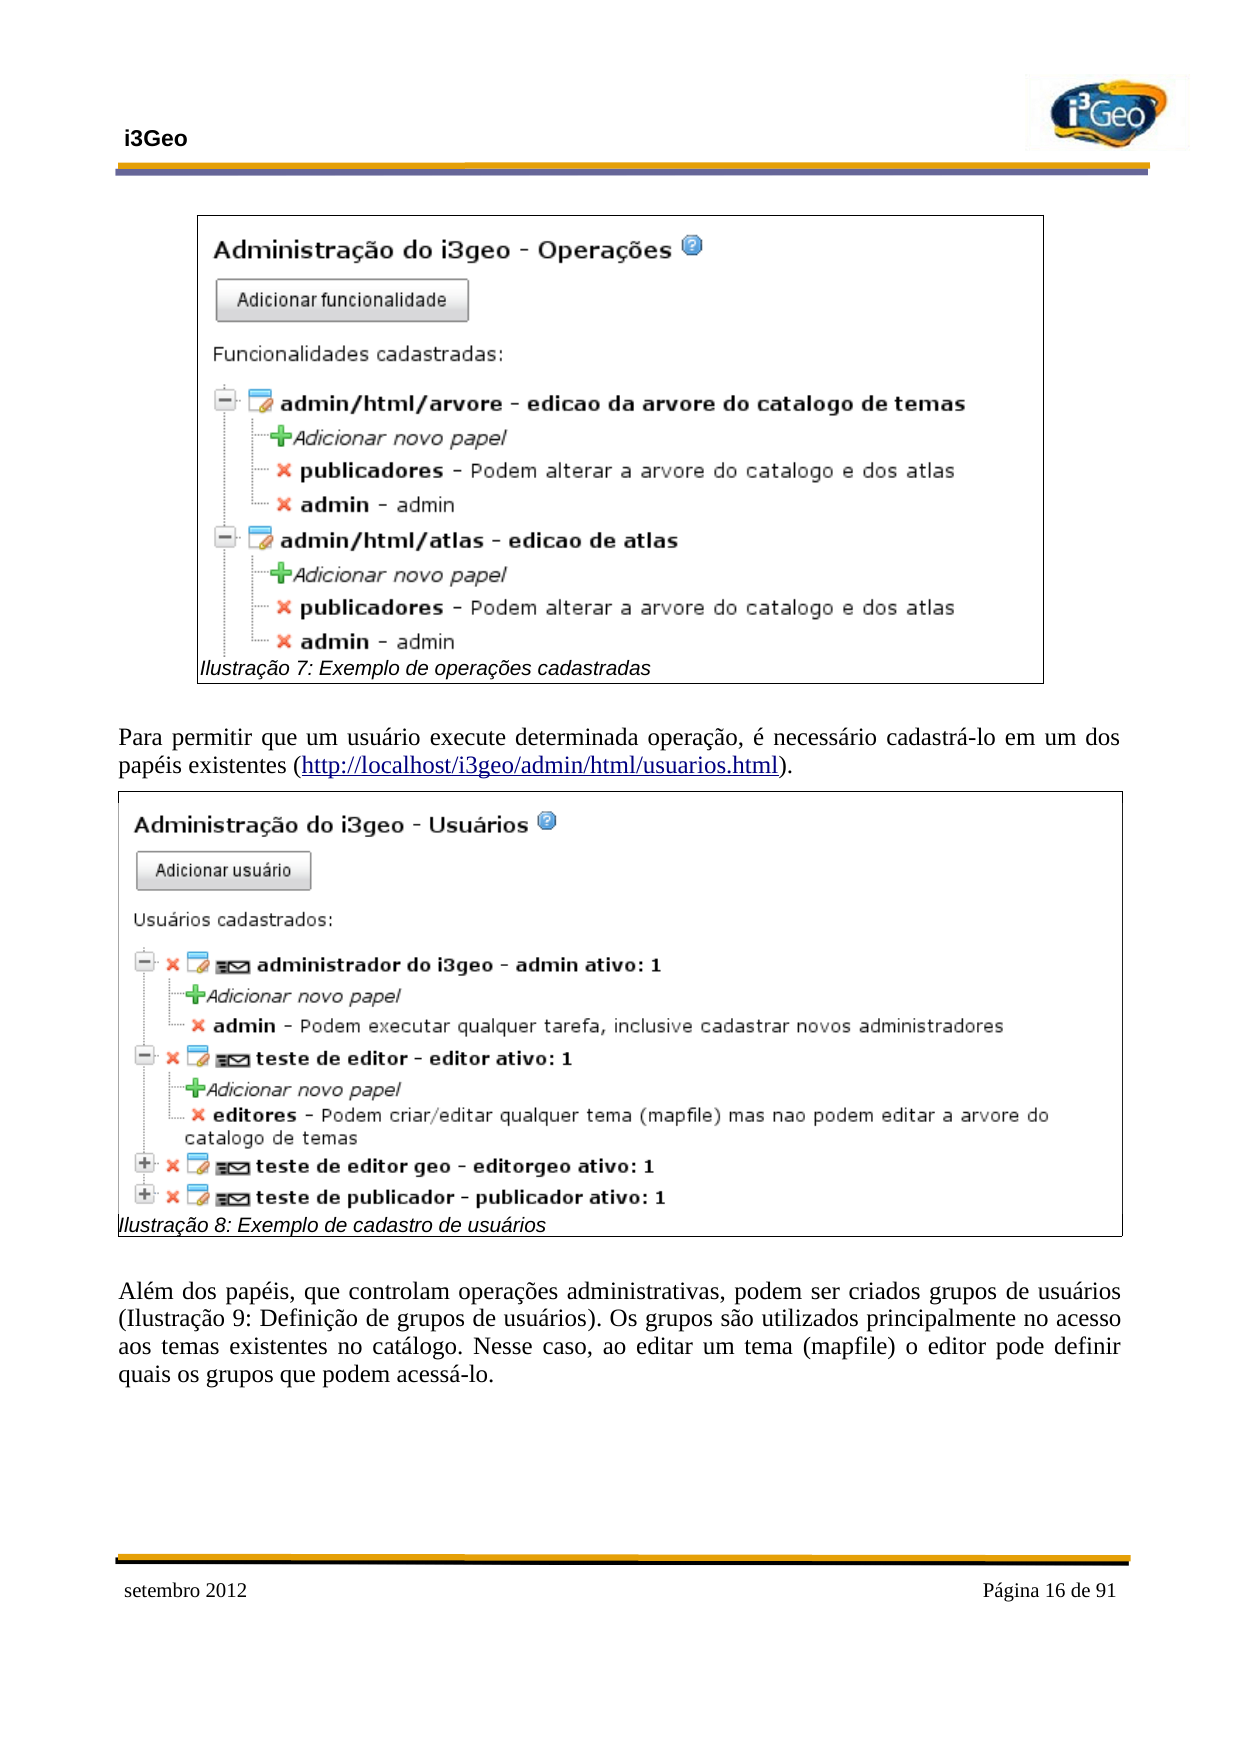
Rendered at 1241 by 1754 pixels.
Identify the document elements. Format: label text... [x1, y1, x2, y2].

picture [1025, 74, 1191, 151]
text Além dos papéis, que controlam operações administrativas, podem ser criados grupos de usuários (Ilustração 9: Definição de grupos de usuários). Os grupos são utilizados principalmente no acesso aos temas existentes no catálogo. Nesse caso, ao editar um tema (mapfile) o editor pode definir quais os grupos que podem acessá-lo. [118, 1277, 1122, 1388]
text Ilustração 8: Exemplo de cadastro de usuários [119, 1214, 1122, 1236]
picture [199, 230, 1041, 657]
text Para permitir que um usuário execute determinada operação, é necessário cadastrá-lo em um dos papéis existentes (http://localhost/i3geo/admin/html/usuarios.html). [118, 723, 1122, 779]
text Ilustração 7: Exemplo de operações cadastradas [199, 657, 1040, 680]
picture [118, 803, 1123, 1214]
